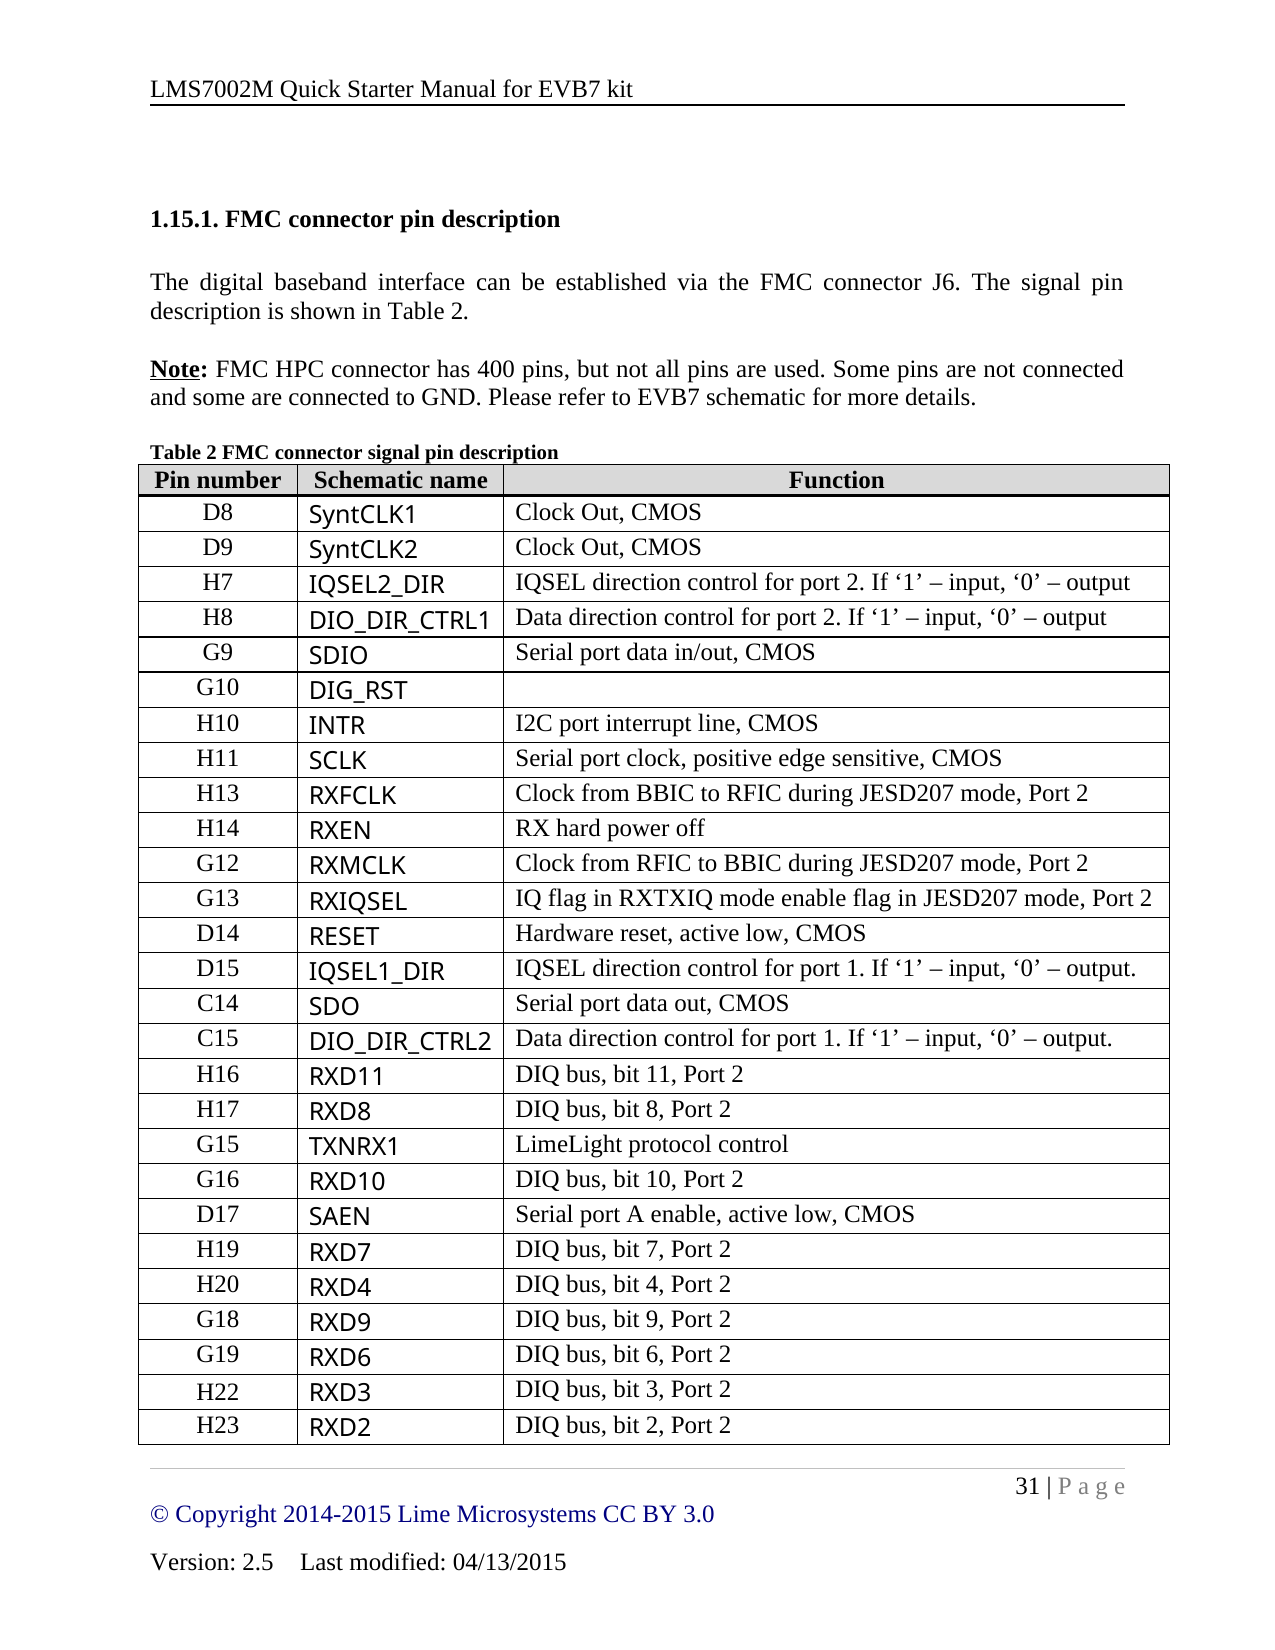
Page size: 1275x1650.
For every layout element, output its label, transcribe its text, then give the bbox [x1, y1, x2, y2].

table_cell G19 [139, 1340, 297, 1373]
table_cell RXIQSEL [298, 883, 503, 917]
table_cell G9 [139, 638, 297, 671]
table_cell G10 [139, 673, 297, 707]
table_cell D14 [139, 918, 297, 952]
table_cell H16 [139, 1059, 297, 1093]
table_cell G13 [139, 883, 297, 917]
table_cell H14 [139, 813, 297, 847]
table_cell RXD2 [298, 1410, 503, 1444]
table_cell Clock from RFIC to BBIC during JESD207 mode, Port 2 [504, 848, 1169, 882]
table_cell DIQ bus, bit 10, Port 2 [504, 1164, 1169, 1198]
table_cell Serial port clock, positive edge sensitive, CMOS [504, 743, 1169, 777]
table_cell Clock Out, CMOS [504, 532, 1169, 566]
table_cell SDIO [298, 638, 503, 671]
table_cell DIO_DIR_CTRL2 [298, 1024, 503, 1058]
table_cell SCLK [298, 743, 503, 777]
table_cell DIG_RST [298, 673, 503, 707]
table_cell Data direction control for port 1. If ‘1’ – input, ‘0’ – output. [504, 1024, 1169, 1058]
text The digital baseband interface can be established via the FMC connector J6. The signal pin description is shown in Table 2. [150, 267, 1125, 325]
table_cell TXNRX1 [298, 1129, 503, 1163]
table_cell DIQ bus, bit 8, Port 2 [504, 1094, 1169, 1128]
table_header Function [504, 465, 1169, 494]
table_cell DIO_DIR_CTRL1 [298, 602, 503, 636]
table_cell H10 [139, 708, 297, 742]
table_cell H8 [139, 602, 297, 636]
table_cell D15 [139, 953, 297, 987]
table_cell G15 [139, 1129, 297, 1163]
table_cell IQ flag in RXTXIQ mode enable flag in JESD207 mode, Port 2 [504, 883, 1169, 917]
table_cell Serial port data out, CMOS [504, 989, 1169, 1022]
table_cell IQSEL2_DIR [298, 567, 503, 601]
table_cell RXD4 [298, 1269, 503, 1303]
table_cell LimeLight protocol control [504, 1129, 1169, 1163]
table_cell Clock Out, CMOS [504, 497, 1169, 531]
table_cell H20 [139, 1269, 297, 1303]
table_cell DIQ bus, bit 3, Port 2 [504, 1375, 1169, 1409]
table_cell H7 [139, 567, 297, 601]
table_cell H13 [139, 778, 297, 812]
table_cell SyntCLK1 [298, 497, 503, 531]
table_cell G16 [139, 1164, 297, 1198]
table_cell [504, 673, 1169, 707]
table_cell RXD9 [298, 1304, 503, 1338]
subtitle FMC connector pin description [150, 204, 1125, 232]
table_cell DIQ bus, bit 2, Port 2 [504, 1410, 1169, 1444]
table_cell G18 [139, 1304, 297, 1338]
table_cell RX hard power off [504, 813, 1169, 847]
table_cell RXEN [298, 813, 503, 847]
table_cell DIQ bus, bit 7, Port 2 [504, 1234, 1169, 1268]
table_cell SAEN [298, 1199, 503, 1233]
table_cell SyntCLK2 [298, 532, 503, 566]
table_cell Serial port data in/out, CMOS [504, 638, 1169, 671]
table_cell DIQ bus, bit 4, Port 2 [504, 1269, 1169, 1303]
table_cell Clock from BBIC to RFIC during JESD207 mode, Port 2 [504, 778, 1169, 812]
table_cell G12 [139, 848, 297, 882]
table_header Schematic name [298, 465, 503, 494]
table_cell Serial port A enable, active low, CMOS [504, 1199, 1169, 1233]
table_cell D17 [139, 1199, 297, 1233]
table_cell DIQ bus, bit 6, Port 2 [504, 1340, 1169, 1373]
table_cell RXD10 [298, 1164, 503, 1198]
table_cell Data direction control for port 2. If ‘1’ – input, ‘0’ – output [504, 602, 1169, 636]
table_cell D8 [139, 497, 297, 531]
text Table 2 FMC connector signal pin description [150, 440, 1125, 464]
table_cell H17 [139, 1094, 297, 1128]
table_cell RXD6 [298, 1340, 503, 1373]
table_cell I2C port interrupt line, CMOS [504, 708, 1169, 742]
table_cell C15 [139, 1024, 297, 1058]
table_cell C14 [139, 989, 297, 1022]
table_cell DIQ bus, bit 9, Port 2 [504, 1304, 1169, 1338]
table_cell SDO [298, 989, 503, 1022]
table_cell RXFCLK [298, 778, 503, 812]
table_cell RXD3 [298, 1375, 503, 1409]
table_cell INTR [298, 708, 503, 742]
table_cell DIQ bus, bit 11, Port 2 [504, 1059, 1169, 1093]
table_cell RXD11 [298, 1059, 503, 1093]
table_cell H19 [139, 1234, 297, 1268]
table_cell RXMCLK [298, 848, 503, 882]
table_cell Hardware reset, active low, CMOS [504, 918, 1169, 952]
table_cell IQSEL direction control for port 1. If ‘1’ – input, ‘0’ – output. [504, 953, 1169, 987]
table_header Pin number [139, 465, 297, 494]
table_cell IQSEL1_DIR [298, 953, 503, 987]
table_cell RXD7 [298, 1234, 503, 1268]
table_cell H22 [139, 1375, 297, 1409]
table_cell RESET [298, 918, 503, 952]
table_cell D9 [139, 532, 297, 566]
table_cell H23 [139, 1410, 297, 1444]
table_cell H11 [139, 743, 297, 777]
table_cell IQSEL direction control for port 2. If ‘1’ – input, ‘0’ – output [504, 567, 1169, 601]
text Note: FMC HPC connector has 400 pins, but not all pins are used. Some pins are not connected and some are connected to GND. Please refer to EVB7 schematic for more details. [150, 354, 1125, 411]
table_cell RXD8 [298, 1094, 503, 1128]
